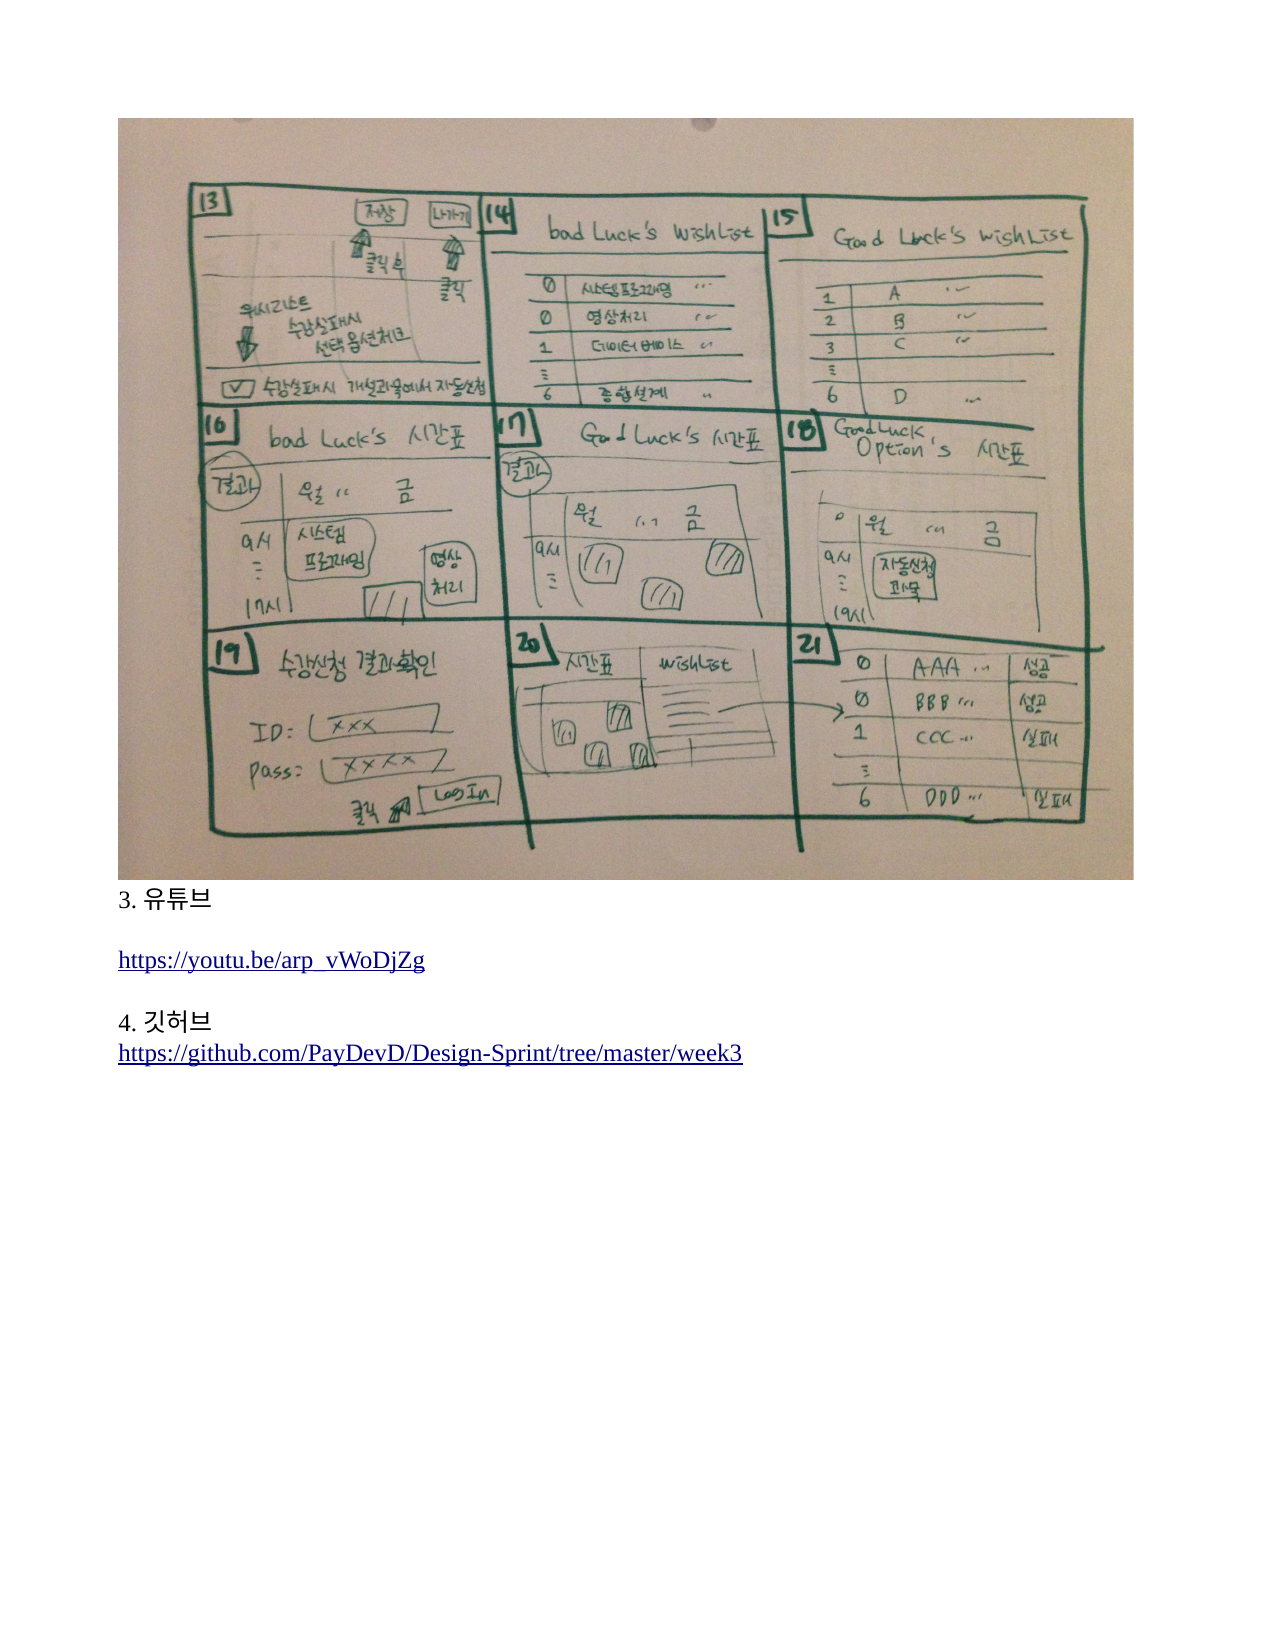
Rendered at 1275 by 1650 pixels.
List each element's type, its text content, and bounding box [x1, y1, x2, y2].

text https://github.com/PayDevD/Design-Sprint/tree/master/week3 [118, 1038, 1157, 1067]
text 4. 깃허브 [118, 1002, 1157, 1038]
text 3. 유튜브 [118, 880, 1157, 916]
text https://youtu.be/arp_vWoDjZg [118, 945, 1157, 973]
